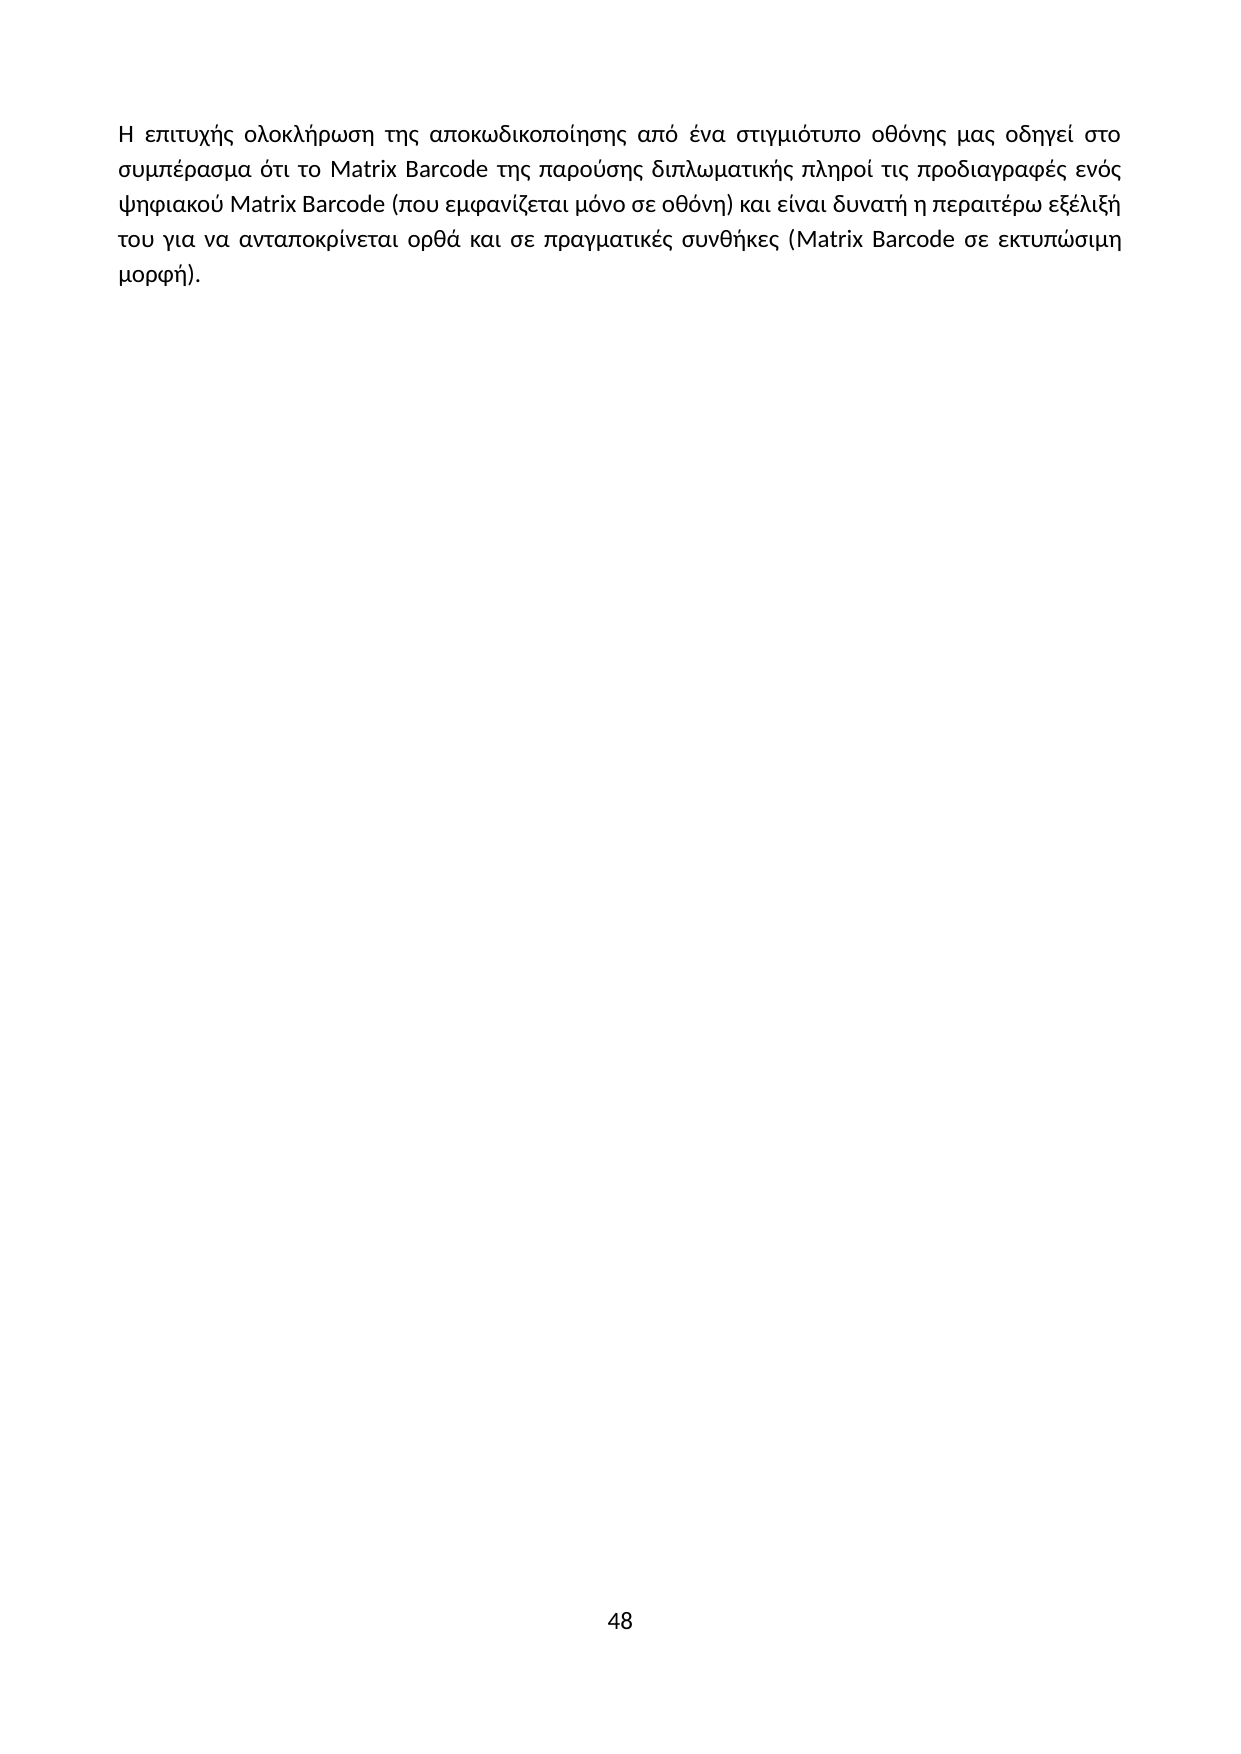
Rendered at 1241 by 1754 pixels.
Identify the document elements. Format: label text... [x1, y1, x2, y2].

text Η επιτυχής ολοκλήρωση της αποκωδικοποίησης από ένα στιγμιότυπο οθόνης μας οδηγεί στο συμπέρασμα ότι το Matrix Barcode της παρούσης διπλωματικής πληροί τις προδιαγραφές ενός ψηφιακού Matrix Barcode (που εμφανίζεται μόνο σε οθόνη) και είναι δυνατή η περαιτέρω εξέλιξή του για να ανταποκρίνεται ορθά και σε πραγματικές συνθήκες (Matrix Barcode σε εκτυπώσιμη μορφή). [118, 118, 1122, 289]
